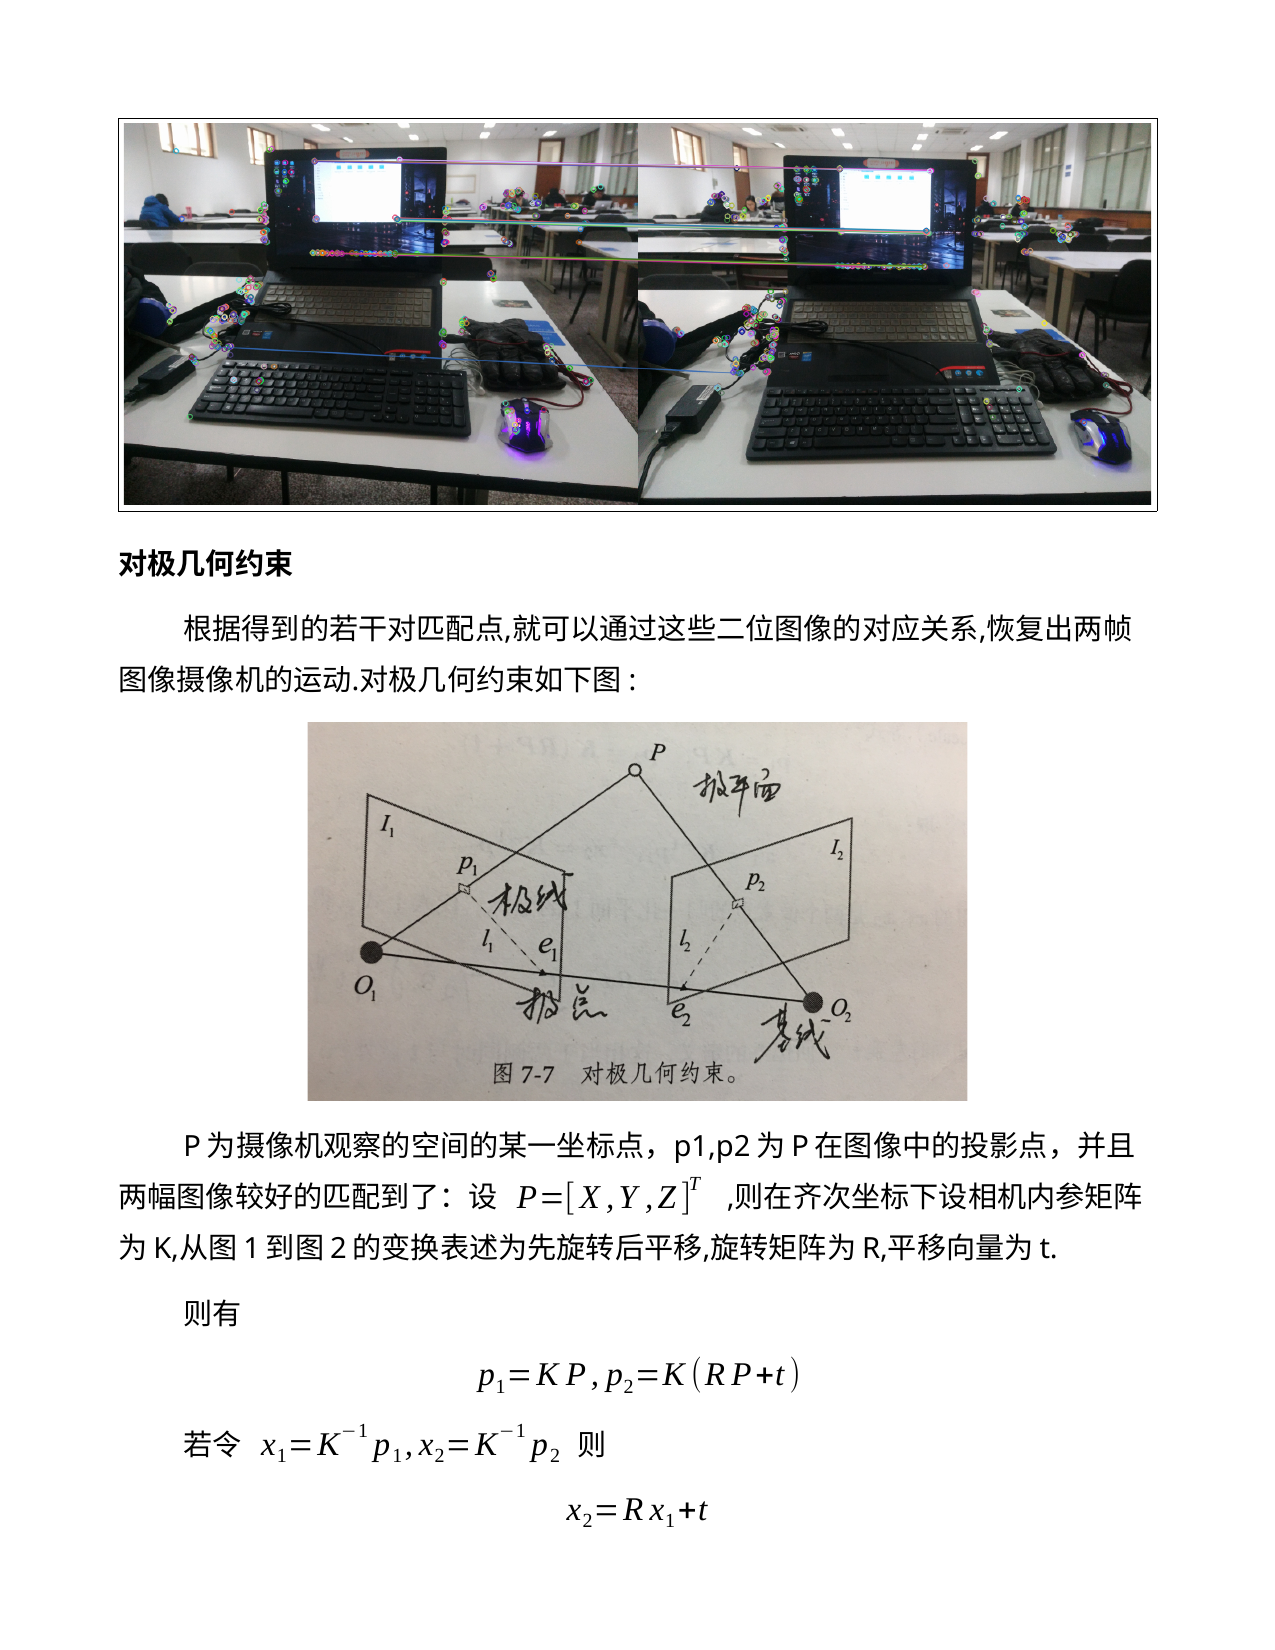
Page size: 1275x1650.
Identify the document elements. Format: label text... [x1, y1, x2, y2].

picture [123, 123, 1152, 505]
text 根据得到的若干对匹配点,就可以通过这些二位图像的对应关系,恢复出两帧图像摄像机的运动.对极几何约束如下图 : [118, 606, 1157, 699]
text P为摄像机观察的空间的某一坐标点，p1,p2为P在图像中的投影点，并且两幅图像较好的匹配到了：设 ,则在齐次坐标下设相机内参矩阵为K,从图1到图2的变换表述为先旋转后平移,旋转矩阵为R,平移向量为t. [118, 1123, 1157, 1267]
text 对极几何约束 [118, 540, 1157, 583]
picture [307, 722, 968, 1101]
text 则有 [118, 1290, 1157, 1333]
table_cell [119, 119, 1157, 511]
text 若令则 [118, 1421, 1157, 1467]
